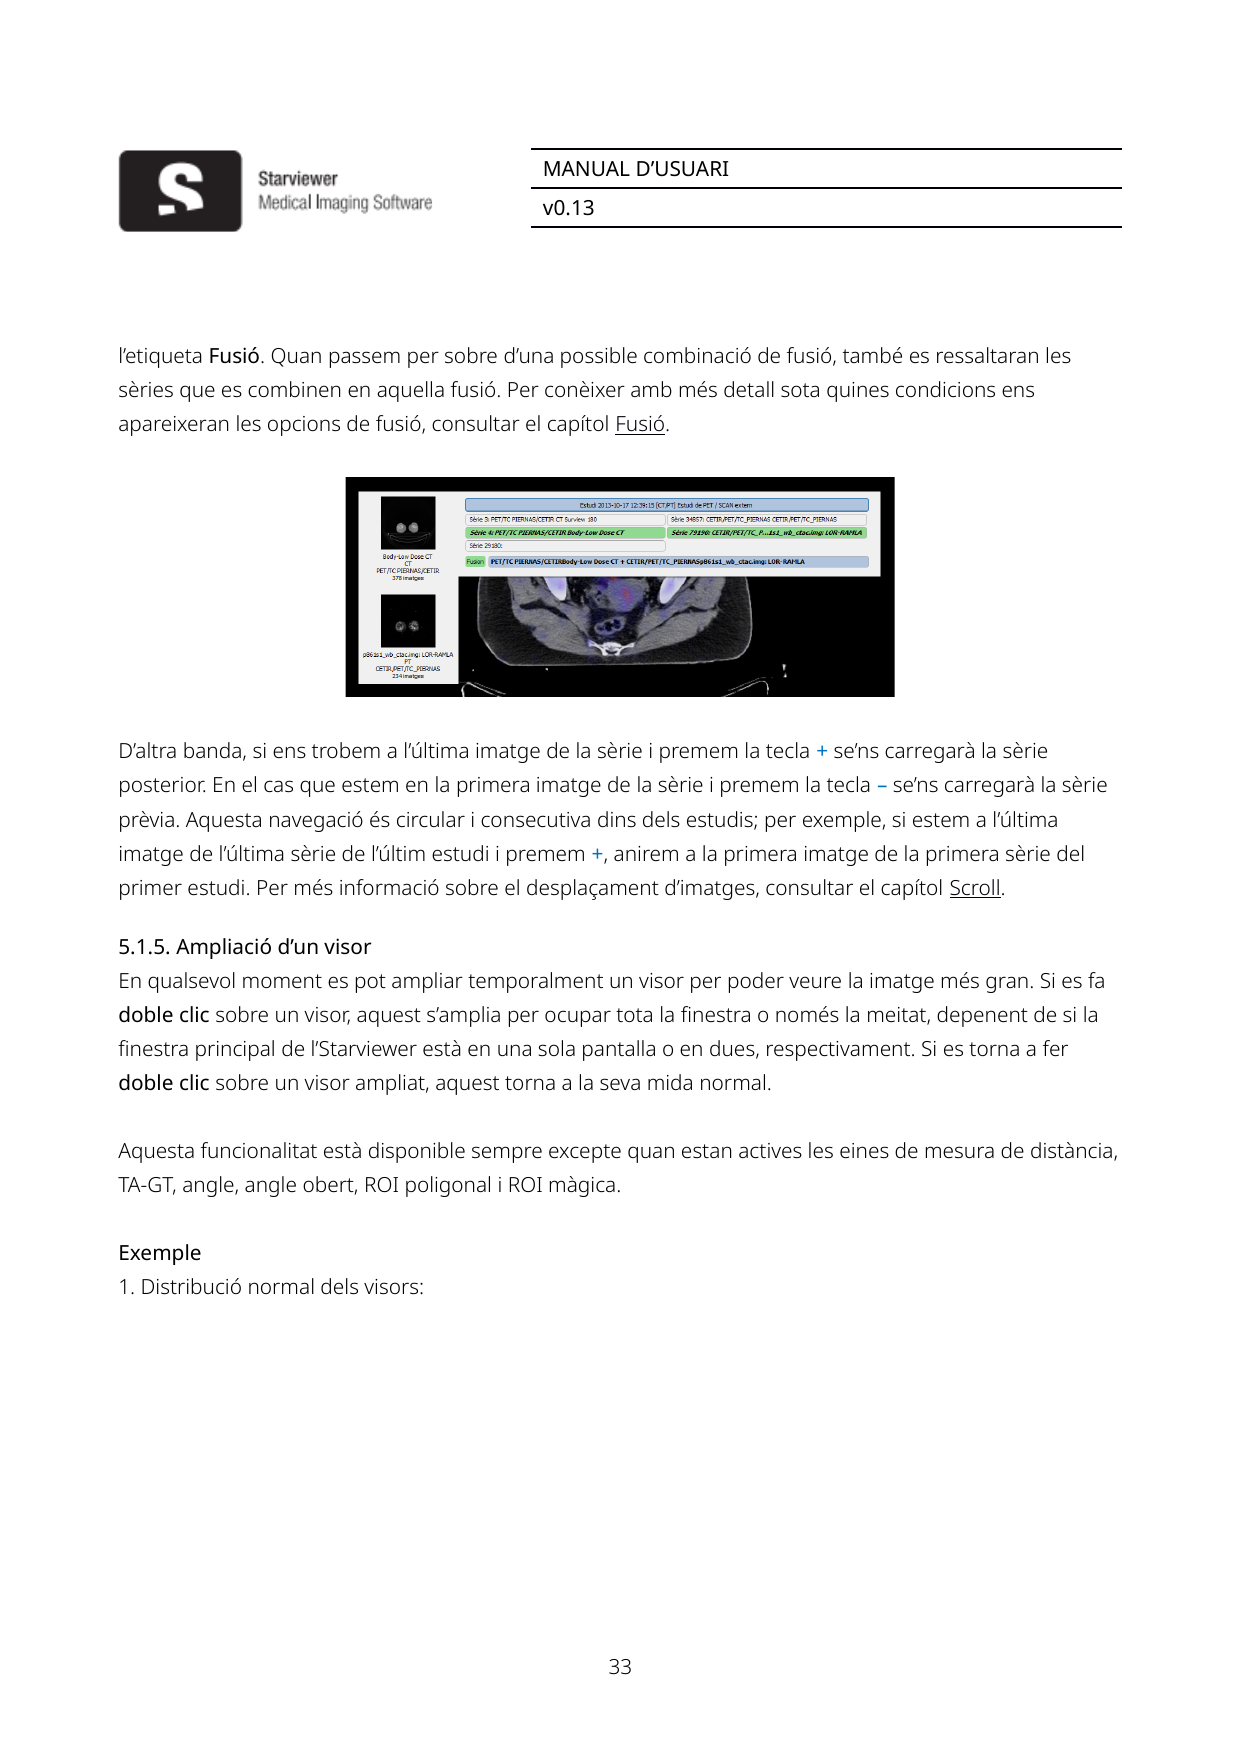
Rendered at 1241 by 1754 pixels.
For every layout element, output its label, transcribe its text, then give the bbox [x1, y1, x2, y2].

text Exemple [118, 1238, 1122, 1267]
text Aquesta funcionalitat està disponible sempre excepte quan estan actives les eines de mesura de distància, TA-GT, angle, angle obert, ROI poligonal i ROI màgica. [118, 1136, 1122, 1199]
subtitle Ampliació d’un visor [118, 932, 1122, 960]
text En qualsevol moment es pot ampliar temporalment un visor per poder veure la imatge més gran. Si es fa doble clic sobre un visor, aquest s’amplia per ocupar tota la finestra o només la meitat, depenent de si la finestra principal de l’Starviewer està en una sola pantalla o en dues, respectivament. Si es torna a fer doble clic sobre un visor ampliat, aquest torna a la seva mida normal. [118, 966, 1122, 1097]
picture [345, 477, 895, 697]
text l’etiqueta Fusió. Quan passem per sobre d’una possible combinació de fusió, també es ressaltaran les sèries que es combinen en aquella fusió. Per conèixer amb més detall sota quines condicions ens apareixeran les opcions de fusió, consultar el capítol Fusió. [118, 341, 1122, 438]
text D’altra banda, si ens trobem a l’última imatge de la sèrie i premem la tecla + se’ns carregarà la sèrie posterior. En el cas que estem en la primera imatge de la sèrie i premem la tecla – se’ns carregarà la sèrie prèvia. Aquesta navegació és circular i consecutiva dins dels estudis; per exemple, si estem a l’última imatge de l’última sèrie de l’últim estudi i premem +, anirem a la primera imatge de la primera sèrie del primer estudi. Per més informació sobre el desplaçament d’imatges, consultar el capítol Scroll. [118, 737, 1122, 901]
text 1. Distribució normal dels visors: [118, 1272, 1122, 1301]
